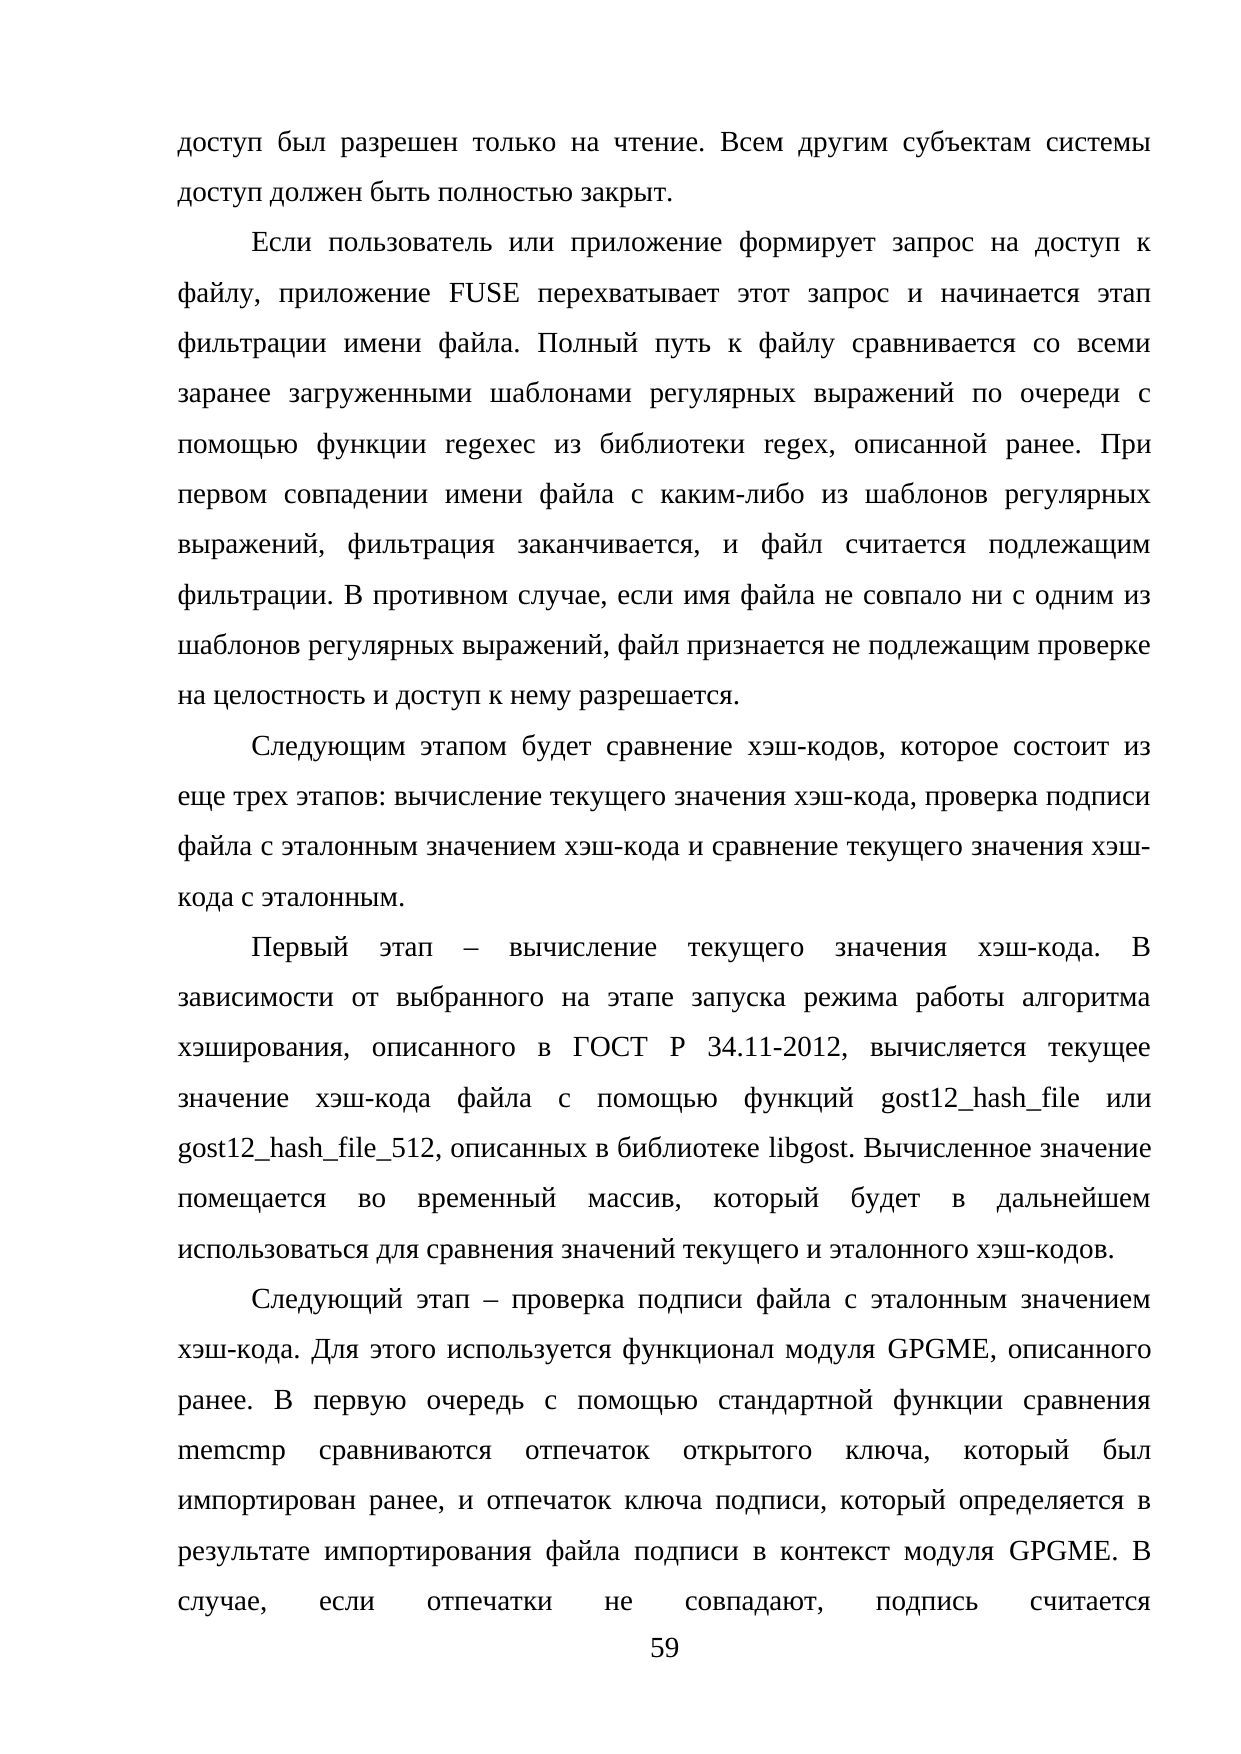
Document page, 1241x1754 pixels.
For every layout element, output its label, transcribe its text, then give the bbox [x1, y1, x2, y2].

text Первый этап – вычисление текущего значения хэш-кода. В зависимости от выбранного на этапе запуска режима работы алгоритма хэширования, описанного в ГОСТ Р 34.11-2012, вычисляется текущее значение хэш-кода файла с помощью функций gost12_hash_file или gost12_hash_file_512, описанных в библиотеке libgost. Вычисленное значение помещается во временный массив, который будет в дальнейшем использоваться для сравнения значений текущего и эталонного хэш-кодов. [177, 929, 1152, 1264]
text Следующим этапом будет сравнение хэш-кодов, которое состоит из еще трех этапов: вычисление текущего значения хэш-кода, проверка подписи файла с эталонным значением хэш-кода и сравнение текущего значения хэш-кода с эталонным. [177, 728, 1152, 912]
text доступ был разрешен только на чтение. Всем другим субъектам системы доступ должен быть полностью закрыт. [177, 124, 1152, 208]
text Если пользователь или приложение формирует запрос на доступ к файлу, приложение FUSE перехватывает этот запрос и начинается этап фильтрации имени файла. Полный путь к файлу сравнивается со всеми заранее загруженными шаблонами регулярных выражений по очереди с помощью функции regexec из библиотеки regex, описанной ранее. При первом совпадении имени файла с каким-либо из шаблонов регулярных выражений, фильтрация заканчивается, и файл считается подлежащим фильтрации. В противном случае, если имя файла не совпало ни с одним из шаблонов регулярных выражений, файл признается не подлежащим проверке на целостность и доступ к нему разрешается. [177, 224, 1152, 711]
text Следующий этап – проверка подписи файла с эталонным значением хэш-кода. Для этого используется функционал модуля GPGME, описанного ранее. В первую очередь с помощью стандартной функции сравнения memcmp сравниваются отпечаток открытого ключа, который был импортирован ранее, и отпечаток ключа подписи, который определяется в результате импортирования файла подписи в контекст модуля GPGME. В случае, если отпечатки не совпадают, подпись считается [177, 1281, 1152, 1617]
